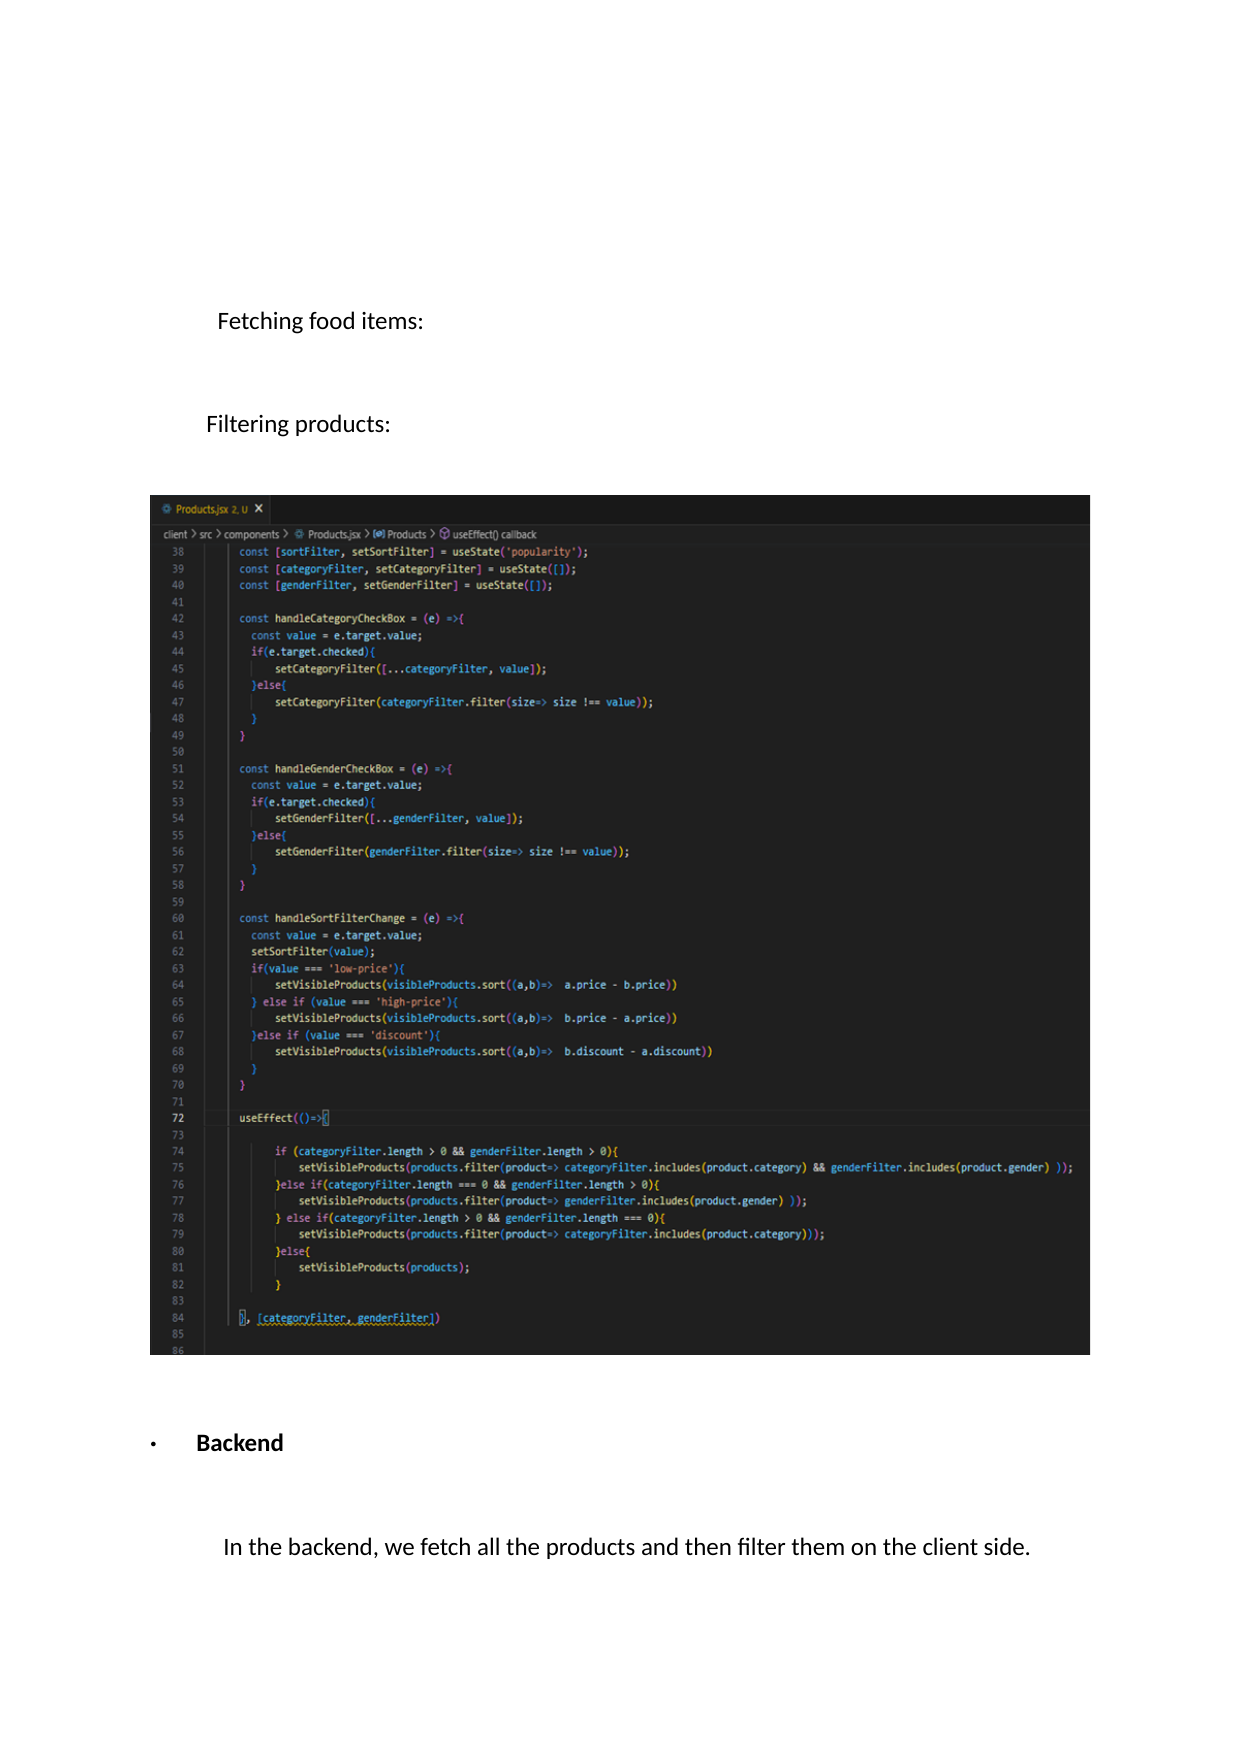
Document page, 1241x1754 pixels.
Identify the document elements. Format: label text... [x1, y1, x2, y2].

text Filtering products: [150, 408, 1090, 439]
text · Backend [150, 1427, 1090, 1458]
text Fetching food items: [150, 305, 1090, 336]
text In the backend, we fetch all the products and then filter them on the client side. [150, 1531, 1090, 1561]
